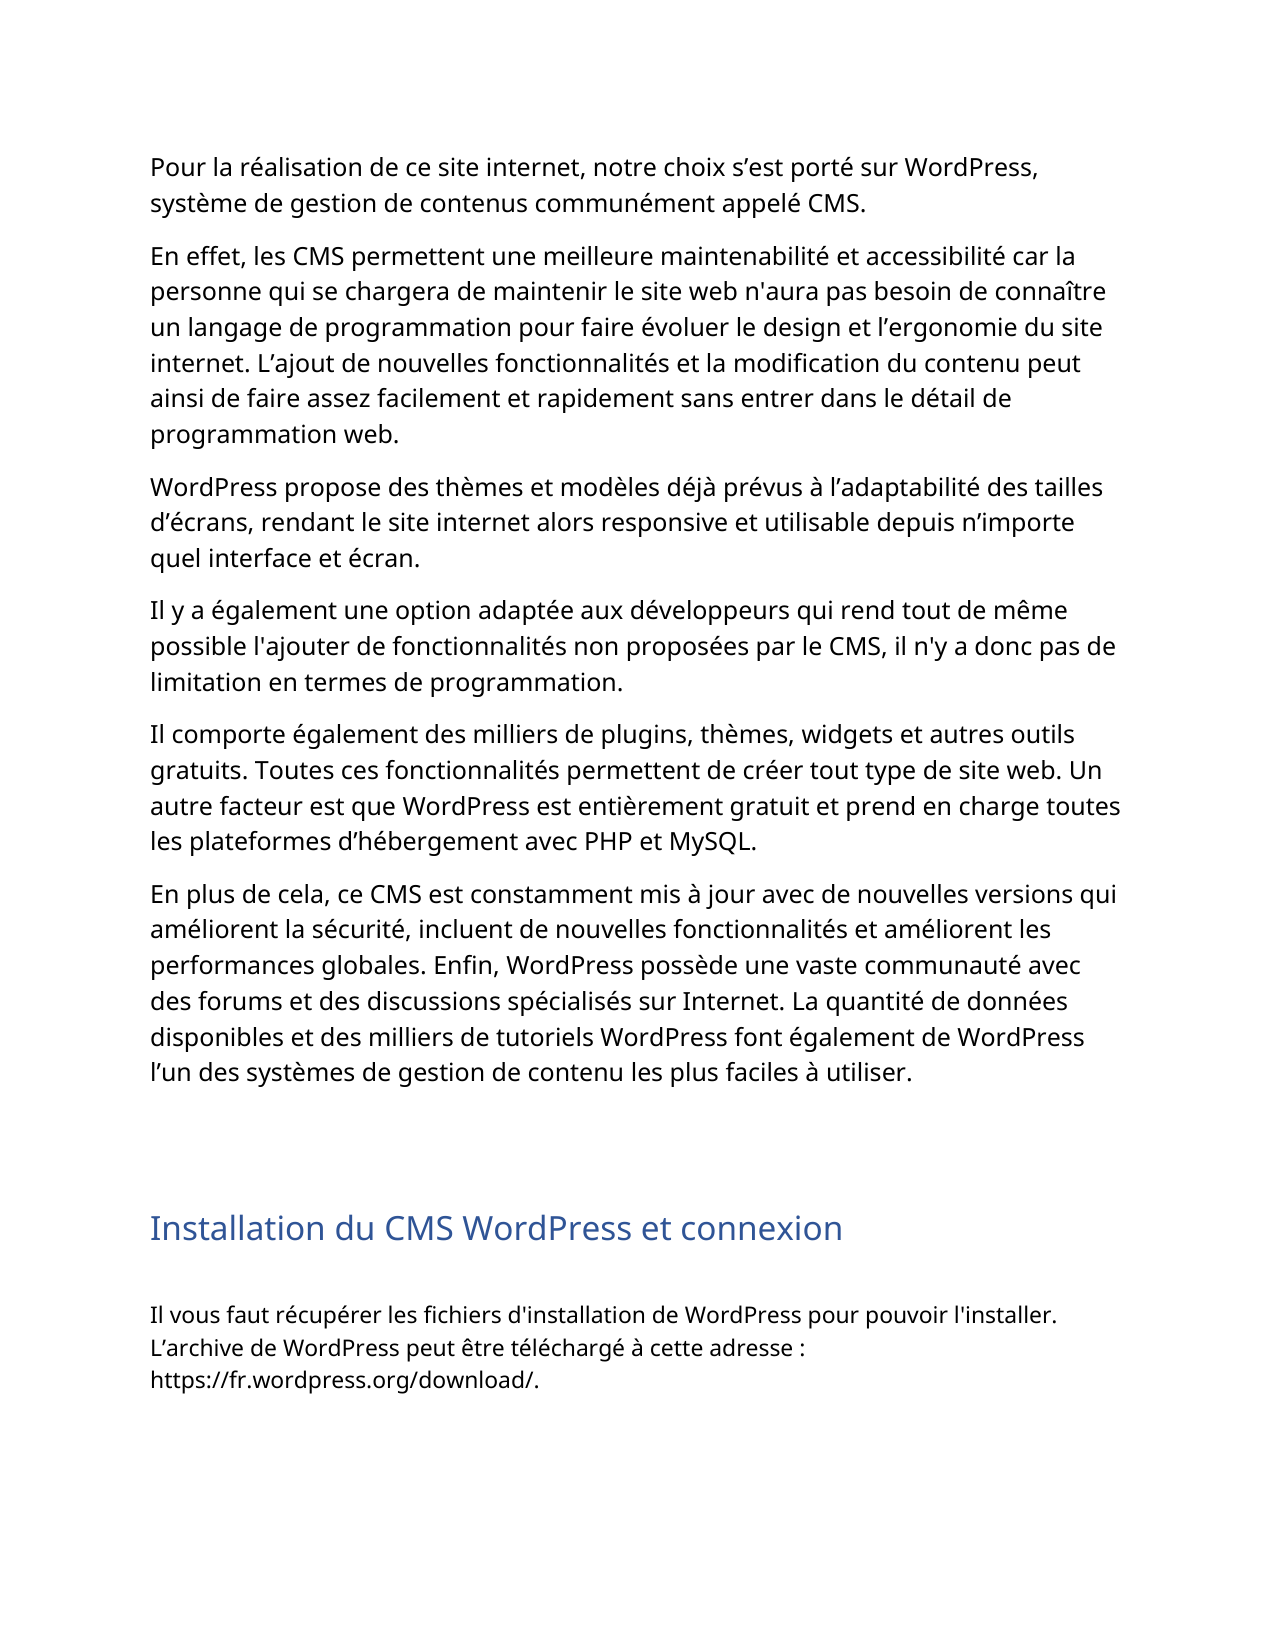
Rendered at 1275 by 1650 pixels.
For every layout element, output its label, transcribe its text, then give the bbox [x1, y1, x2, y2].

text Pour la réalisation de ce site internet, notre choix s’est porté sur WordPress, système de gestion de contenus communément appelé CMS. [150, 150, 1125, 220]
text Il comporte également des milliers de plugins, thèmes, widgets et autres outils gratuits. Toutes ces fonctionnalités permettent de créer tout type de site web. Un autre facteur est que WordPress est entièrement gratuit et prend en charge toutes les plateformes d’hébergement avec PHP et MySQL. [150, 717, 1125, 858]
text Il y a également une option adaptée aux développeurs qui rend tout de même possible l'ajouter de fonctionnalités non proposées par le CMS, il n'y a donc pas de limitation en termes de programmation. [150, 593, 1125, 698]
text En plus de cela, ce CMS est constamment mis à jour avec de nouvelles versions qui améliorent la sécurité, incluent de nouvelles fonctionnalités et améliorent les performances globales. Enfin, WordPress possède une vaste communauté avec des forums et des discussions spécialisés sur Internet. La quantité de données disponibles et des milliers de tutoriels WordPress font également de WordPress l’un des systèmes de gestion de contenu les plus faciles à utiliser. [150, 876, 1125, 1089]
text En effet, les CMS permettent une meilleure maintenabilité et accessibilité car la personne qui se chargera de maintenir le site web n'aura pas besoin de connaître un langage de programmation pour faire évoluer le design et l’ergonomie du site internet. L’ajout de nouvelles fonctionnalités et la modification du contenu peut ainsi de faire assez facilement et rapidement sans entrer dans le détail de programmation web. [150, 238, 1125, 451]
text Il vous faut récupérer les fichiers d'installation de WordPress pour pouvoir l'installer. L’archive de WordPress peut être téléchargé à cette adresse : https://fr.wordpress.org/download/. [150, 1299, 1125, 1396]
subtitle Installation du CMS WordPress et connexion [150, 1205, 1125, 1251]
text WordPress propose des thèmes et modèles déjà prévus à l’adaptabilité des tailles d’écrans, rendant le site internet alors responsive et utilisable depuis n’importe quel interface et écran. [150, 469, 1125, 575]
